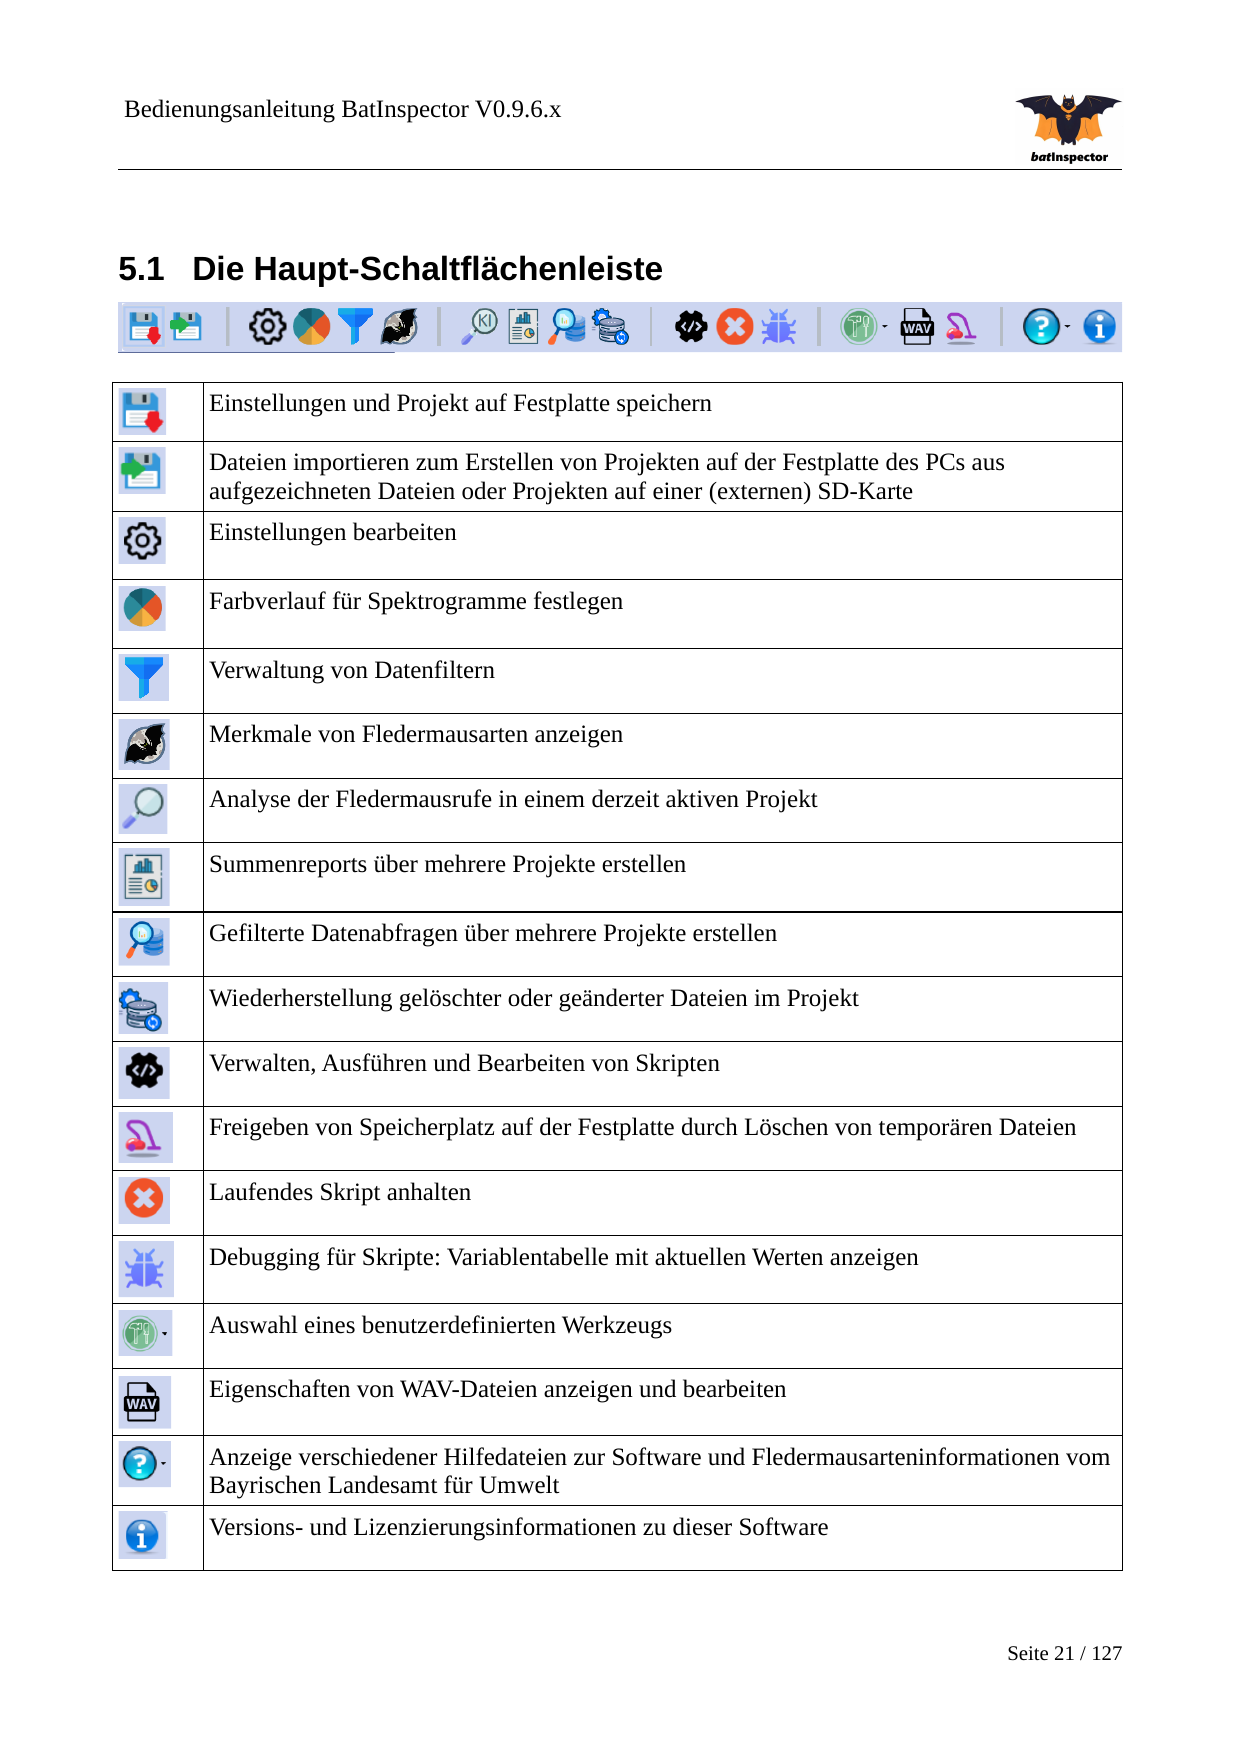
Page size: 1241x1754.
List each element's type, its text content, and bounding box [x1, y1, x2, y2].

table_cell Verwaltung von Datenfiltern [204, 649, 1122, 713]
table_cell Verwalten, Ausführen und Bearbeiten von Skripten [204, 1042, 1122, 1106]
table_cell Laufendes Skript anhalten [204, 1171, 1122, 1235]
table_cell [113, 442, 203, 511]
table_cell Anzeige verschiedener Hilfedateien zur Software und Fledermausarteninformationen vom Bayrischen Landesamt für Umwelt [204, 1436, 1122, 1505]
table_header [113, 383, 203, 441]
picture [118, 982, 169, 1034]
picture [118, 447, 166, 494]
picture [118, 388, 167, 435]
table_cell [113, 1436, 203, 1505]
table_cell Merkmale von Fledermausarten anzeigen [204, 714, 1122, 777]
picture [1015, 88, 1125, 165]
picture [118, 1112, 173, 1163]
table_cell [113, 714, 203, 777]
table_cell Versions- und Lizenzierungsinformationen zu dieser Software [204, 1506, 1122, 1569]
table_cell Auswahl eines benutzerdefinierten Werkzeugs [204, 1304, 1122, 1368]
table_cell [113, 1042, 203, 1106]
picture [118, 719, 170, 770]
table_cell Farbverlauf für Spektrogramme festlegen [204, 580, 1122, 648]
picture [118, 848, 170, 906]
table_cell [113, 843, 203, 911]
table_cell [113, 1171, 203, 1235]
picture [118, 1511, 168, 1559]
table_cell Gefilterte Datenabfragen über mehrere Projekte erstellen [204, 913, 1122, 976]
table_cell [113, 1107, 203, 1170]
table_cell Einstellungen bearbeiten [204, 512, 1122, 579]
table_cell [113, 1304, 203, 1368]
table_cell [113, 1369, 203, 1435]
picture [118, 586, 166, 631]
table_header Einstellungen und Projekt auf Festplatte speichern [204, 383, 1122, 441]
table_cell Debugging für Skripte: Variablentabelle mit aktuellen Werten anzeigen [204, 1236, 1122, 1303]
table_cell Eigenschaften von WAV-Dateien anzeigen und bearbeiten [204, 1369, 1122, 1435]
table_cell Wiederherstellung gelöschter oder geänderter Dateien im Projekt [204, 977, 1122, 1041]
table_cell [113, 779, 203, 842]
picture [118, 1309, 173, 1356]
picture [118, 654, 169, 701]
table_cell [113, 1506, 203, 1569]
picture [118, 300, 1123, 353]
table_cell [113, 649, 203, 713]
table_cell [113, 913, 203, 976]
picture [118, 1241, 174, 1298]
table_cell [113, 580, 203, 648]
picture [118, 784, 168, 834]
picture [118, 918, 170, 966]
picture [118, 1047, 170, 1099]
table_cell [113, 1236, 203, 1303]
table_cell Freigeben von Speicherplatz auf der Festplatte durch Löschen von temporären Dateien [204, 1107, 1122, 1170]
picture [118, 1177, 170, 1224]
picture [118, 1441, 171, 1488]
table_cell [113, 512, 203, 579]
table_cell Summenreports über mehrere Projekte erstellen [204, 843, 1122, 911]
subtitle Die Haupt-Schaltflächenleiste [118, 249, 1122, 288]
table_cell Analyse der Fledermausrufe in einem derzeit aktiven Projekt [204, 779, 1122, 842]
table_cell Dateien importieren zum Erstellen von Projekten auf der Festplatte des PCs aus aufgezeichneten Dateien oder Projekten auf einer (externen) SD-Karte [204, 442, 1122, 511]
picture [118, 1374, 172, 1429]
picture [118, 517, 166, 564]
table_cell [113, 977, 203, 1041]
